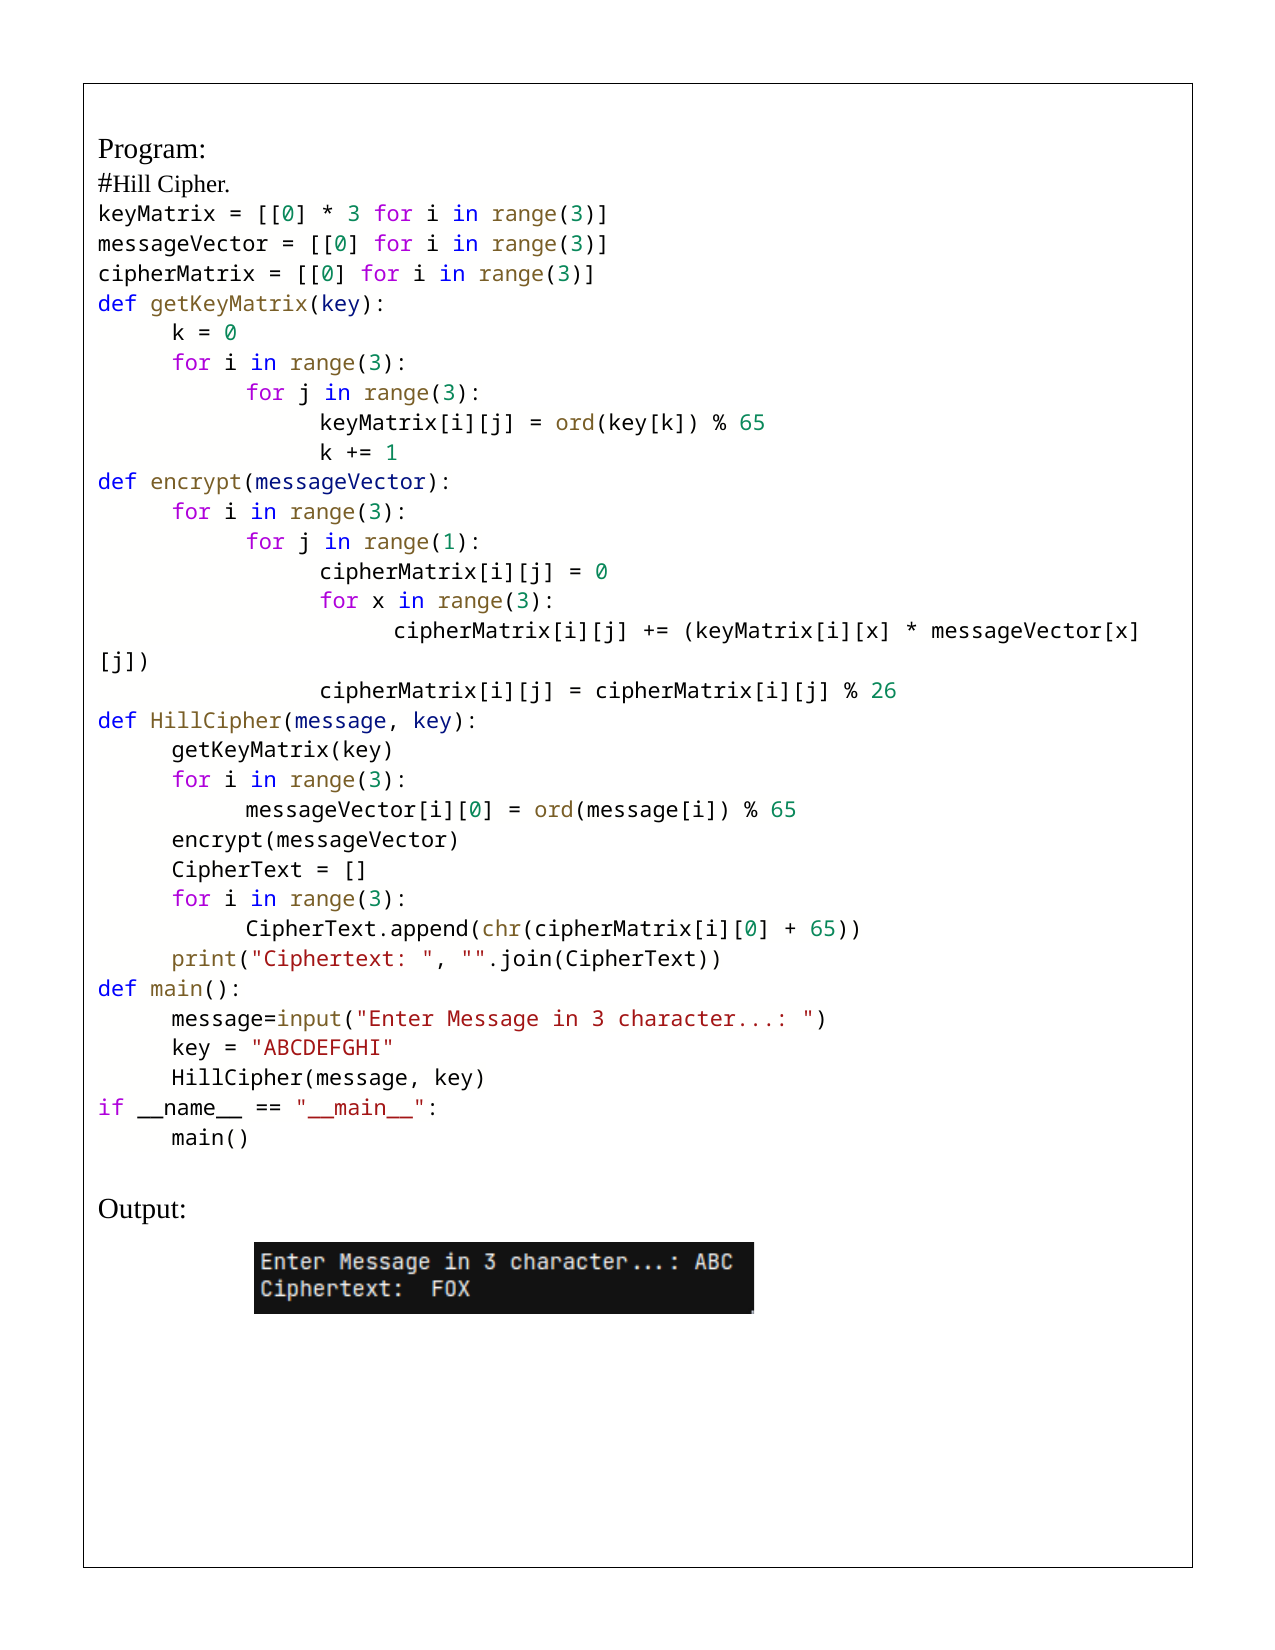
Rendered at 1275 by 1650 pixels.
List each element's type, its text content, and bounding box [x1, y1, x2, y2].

text CipherText = [] [98, 854, 1177, 883]
text k += 1 [98, 437, 1177, 466]
text key = "ABCDEFGHI" [98, 1032, 1177, 1062]
text def getKeyMatrix(key): [98, 288, 1177, 317]
text for j in range(1): [98, 526, 1177, 556]
text encrypt(messageVector) [98, 824, 1177, 854]
text #Hill Cipher. [98, 165, 1177, 198]
text keyMatrix[i][j] = ord(key[k]) % 65 [98, 407, 1177, 437]
text for i in range(3): [98, 347, 1177, 377]
text print("Ciphertext: ", "".join(CipherText)) [98, 943, 1177, 973]
text CipherText.append(chr(cipherMatrix[i][0] + 65)) [98, 913, 1177, 943]
text for i in range(3): [98, 883, 1177, 913]
text for i in range(3): [98, 764, 1177, 794]
text messageVector = [[0] for i in range(3)] [98, 228, 1177, 258]
text keyMatrix = [[0] * 3 for i in range(3)] [98, 198, 1177, 228]
text def HillCipher(message, key): [98, 705, 1177, 734]
text def encrypt(messageVector): [98, 466, 1177, 496]
text for i in range(3): [98, 496, 1177, 526]
text HillCipher(message, key) [98, 1062, 1177, 1092]
text k = 0 [98, 317, 1177, 347]
text message=input("Enter Message in 3 character...: ") [98, 1003, 1177, 1032]
text messageVector[i][0] = ord(message[i]) % 65 [98, 794, 1177, 824]
text main() [98, 1122, 1177, 1152]
picture [254, 1242, 755, 1314]
text getKeyMatrix(key) [98, 734, 1177, 764]
text if __name__ == "__main__": [98, 1092, 1177, 1122]
text cipherMatrix[i][j] = cipherMatrix[i][j] % 26 [98, 675, 1177, 705]
text cipherMatrix[i][j] += (keyMatrix[i][x] * messageVector[x][j]) [98, 615, 1177, 675]
text Program: [98, 131, 1177, 165]
text cipherMatrix = [[0] for i in range(3)] [98, 258, 1177, 288]
text for j in range(3): [98, 377, 1177, 407]
text cipherMatrix[i][j] = 0 [98, 556, 1177, 586]
text def main(): [98, 973, 1177, 1003]
text Output: [98, 1191, 1177, 1225]
text for x in range(3): [98, 586, 1177, 615]
